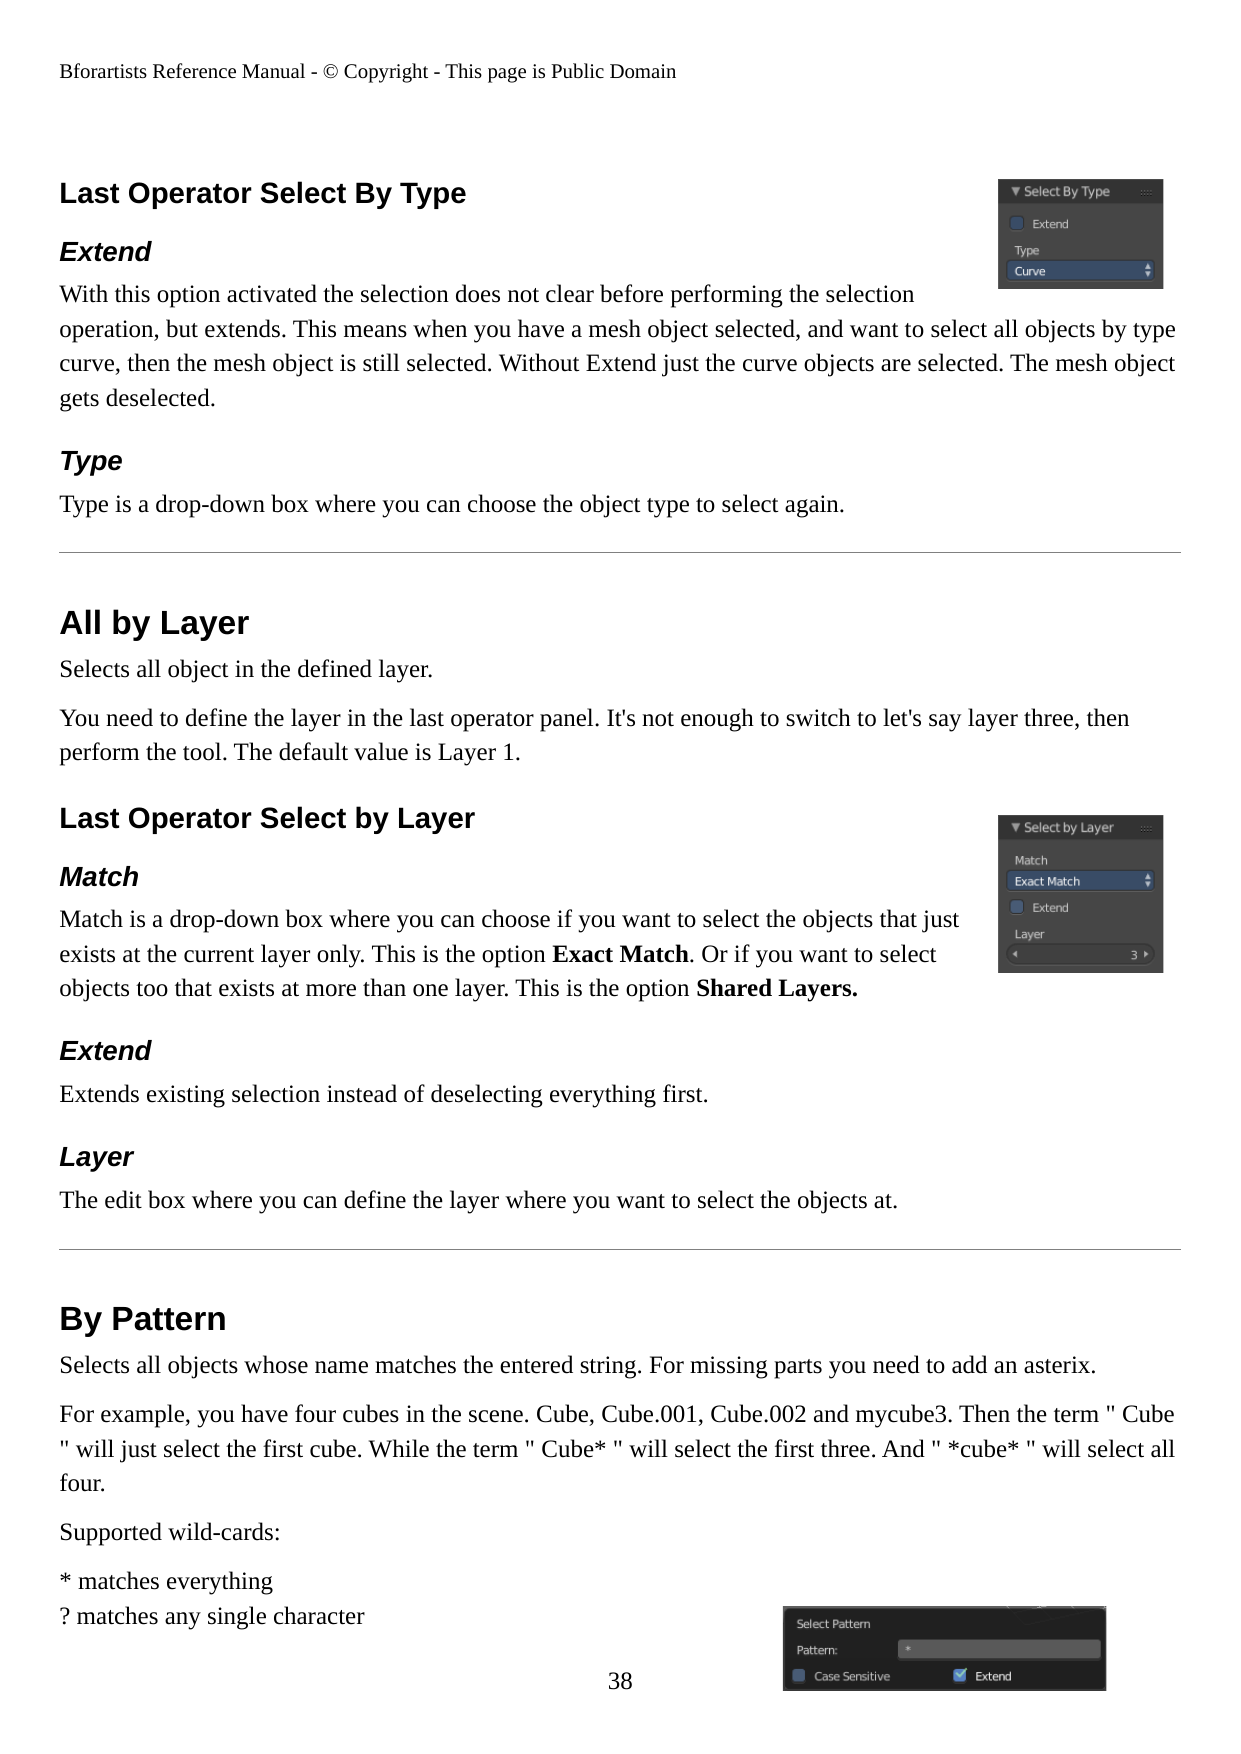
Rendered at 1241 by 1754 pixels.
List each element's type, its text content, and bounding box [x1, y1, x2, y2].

subtitle Last Operator Select by Layer [59, 801, 1181, 835]
subtitle [1164, 235, 1181, 267]
text Extends existing selection instead of deselecting everything first. [59, 1079, 1181, 1108]
text Selects all object in the defined layer. [59, 654, 1181, 683]
subtitle [1164, 860, 1181, 892]
subtitle Layer [59, 1141, 1181, 1173]
text The edit box where you can define the layer where you want to select the objects at. [59, 1185, 1181, 1214]
subtitle By Pattern [59, 1299, 1181, 1338]
text You need to define the layer in the last operator panel. It's not enough to switch to let's say layer three, then perform the tool. The default value is Layer 1. [59, 703, 1181, 766]
subtitle Extend [59, 235, 998, 267]
text Selects all objects whose name matches the entered string. For missing parts you need to add an asterix. [59, 1350, 1181, 1379]
picture [998, 815, 1164, 973]
subtitle Match [59, 860, 998, 892]
text Match is a drop-down box where you can choose if you want to select the objects that just exists at the current layer only. This is the option Exact Match. Or if you want to select objects too that exists at more than one layer. This is the option Shared Layers. [59, 904, 1181, 1002]
text For example, you have four cubes in the scene. Cube, Cube.001, Cube.002 and mycube3. Then the term " Cube " will just select the first cube. While the term " Cube* " will select the first three. And " *cube* " will select all four. [59, 1399, 1181, 1497]
subtitle Type [59, 444, 1181, 476]
picture [998, 179, 1164, 289]
text * matches everything ? matches any single character [59, 1566, 1181, 1630]
picture [782, 1606, 1107, 1691]
subtitle Last Operator Select By Type [59, 176, 1181, 210]
subtitle Extend [59, 1035, 1181, 1067]
text Type is a drop-down box where you can choose the object type to select again. [59, 489, 1181, 517]
text With this option activated the selection does not clear before performing the selection operation, but extends. This means when you have a mesh object selected, and want to select all objects by type curve, then the mesh object is still selected. Without Extend just the curve objects are selected. The mesh object gets deselected. [59, 279, 1181, 412]
text Supported wild-cards: [59, 1517, 1181, 1546]
subtitle All by Layer [59, 603, 1181, 641]
